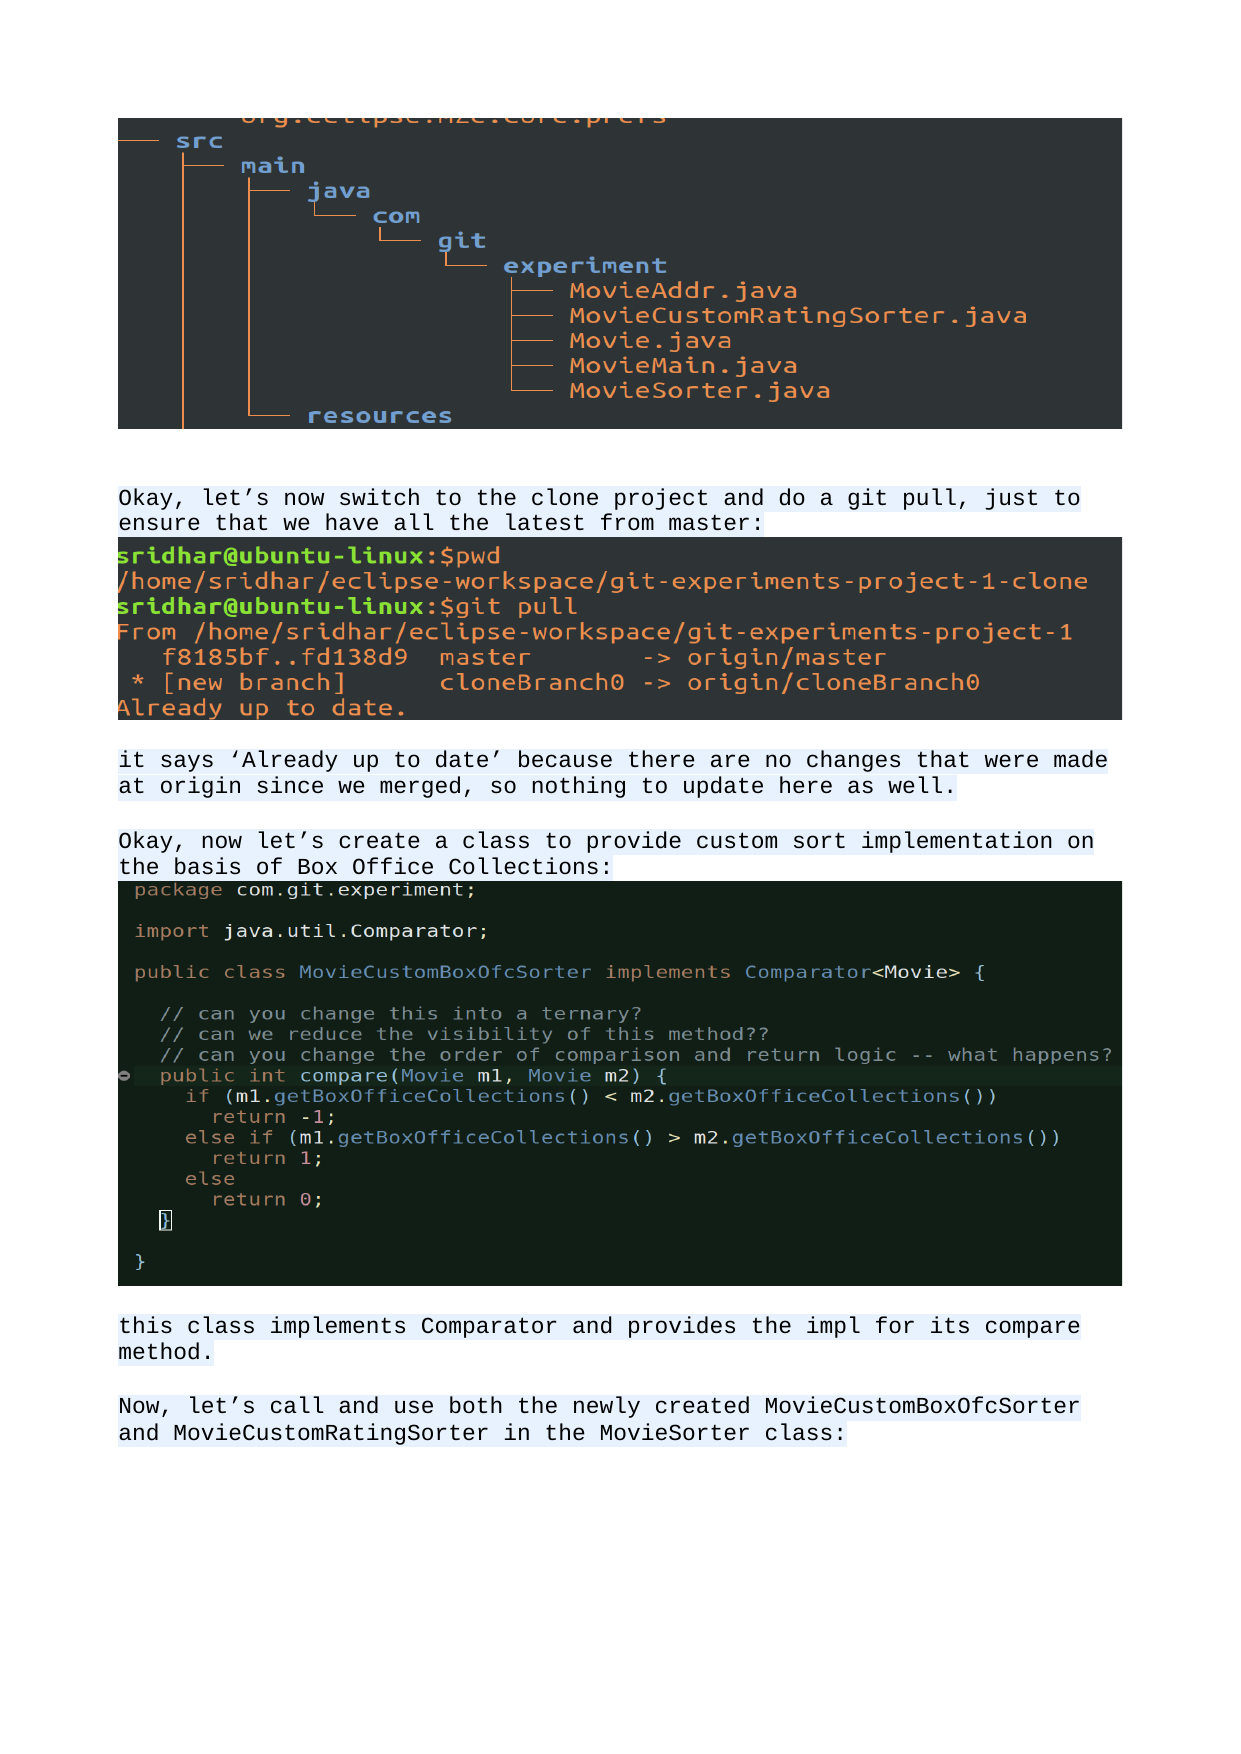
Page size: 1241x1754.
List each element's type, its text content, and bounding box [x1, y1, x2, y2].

picture [118, 537, 1123, 720]
text Okay, let’s now switch to the clone project and do a git pull, just to ensure that we have all the latest from master: [118, 486, 1122, 537]
picture [118, 881, 1123, 1286]
text this class implements Comparator and provides the impl for its compare method. [118, 1314, 1122, 1366]
text Now, let’s call and use both the newly created MovieCustomBoxOfcSorter and MovieCustomRatingSorter in the MovieSorter class: [118, 1395, 1122, 1447]
picture [118, 118, 1123, 429]
text it says ‘Already up to date’ because there are no changes that were made at origin since we merged, so nothing to update here as well. [118, 749, 1122, 801]
text Okay, now let’s create a class to provide custom sort implementation on the basis of Box Office Collections: [118, 829, 1122, 881]
